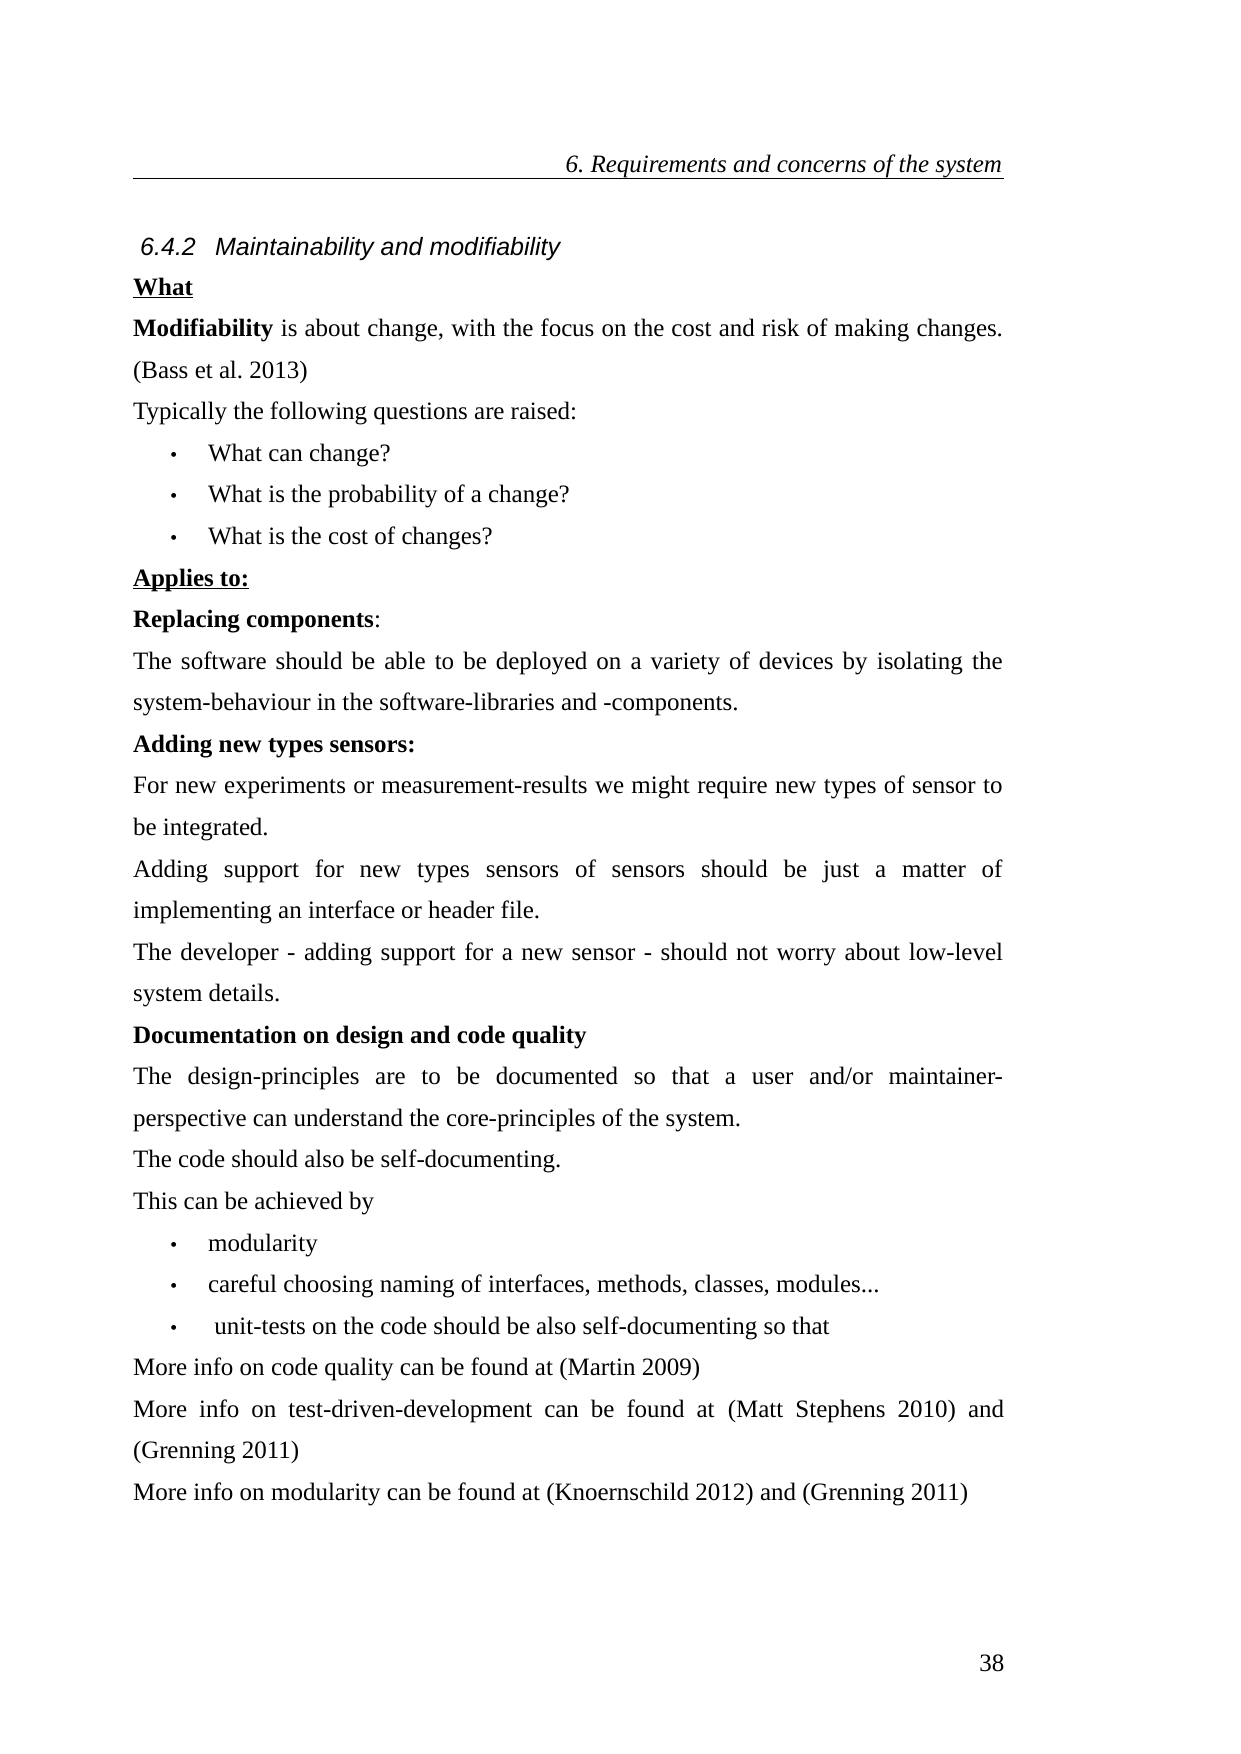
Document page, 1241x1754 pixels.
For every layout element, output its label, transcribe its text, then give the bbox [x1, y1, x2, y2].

text The developer - adding support for a new sensor - should not worry about low-level system details. [133, 938, 1004, 1007]
list unit-tests on the code should be also self-documenting so that [170, 1312, 1004, 1339]
text More info on code quality can be found at (Martin 2009) [133, 1353, 1004, 1381]
text Replacing components: [133, 605, 1004, 633]
list careful choosing naming of interfaces, methods, classes, modules... [170, 1270, 1004, 1298]
text More info on test-driven-development can be found at (Matt Stephens 2010)⁠ and (Grenning 2011)⁠ [133, 1395, 1004, 1464]
text Modifiability is about change, with the focus on the cost and risk of making changes. (Bass et al. 2013) [133, 314, 1004, 384]
text What [133, 273, 1004, 301]
subtitle Maintainability and modifiability [140, 232, 1004, 260]
text The design-principles are to be documented so that a user and/or maintainer-perspective can understand the core-principles of the system. [133, 1062, 1004, 1132]
list What is the probability of a change? [170, 481, 1004, 508]
text Adding new types sensors: [133, 730, 1004, 758]
list What is the cost of changes? [170, 522, 1004, 550]
text For new experiments or measurement-results we might require new types of sensor to be integrated. [133, 772, 1004, 841]
list modularity [170, 1229, 1004, 1256]
text The software should be able to be deployed on a variety of devices by isolating the system-behaviour in the software-libraries and -components. [133, 647, 1004, 716]
text The code should also be self-documenting. [133, 1146, 1004, 1173]
list What can change? [170, 439, 1004, 467]
text Typically the following questions are raised: [133, 397, 1004, 425]
text Applies to: [133, 564, 1004, 591]
text More info on modularity can be found at (Knoernschild 2012) and (Grenning 2011)⁠⁠ [133, 1478, 1004, 1506]
text Adding support for new types sensors of sensors should be just a matter of implementing an interface or header file. [133, 855, 1004, 924]
text This can be achieved by [133, 1187, 1004, 1215]
text Documentation on design and code quality [133, 1021, 1004, 1049]
